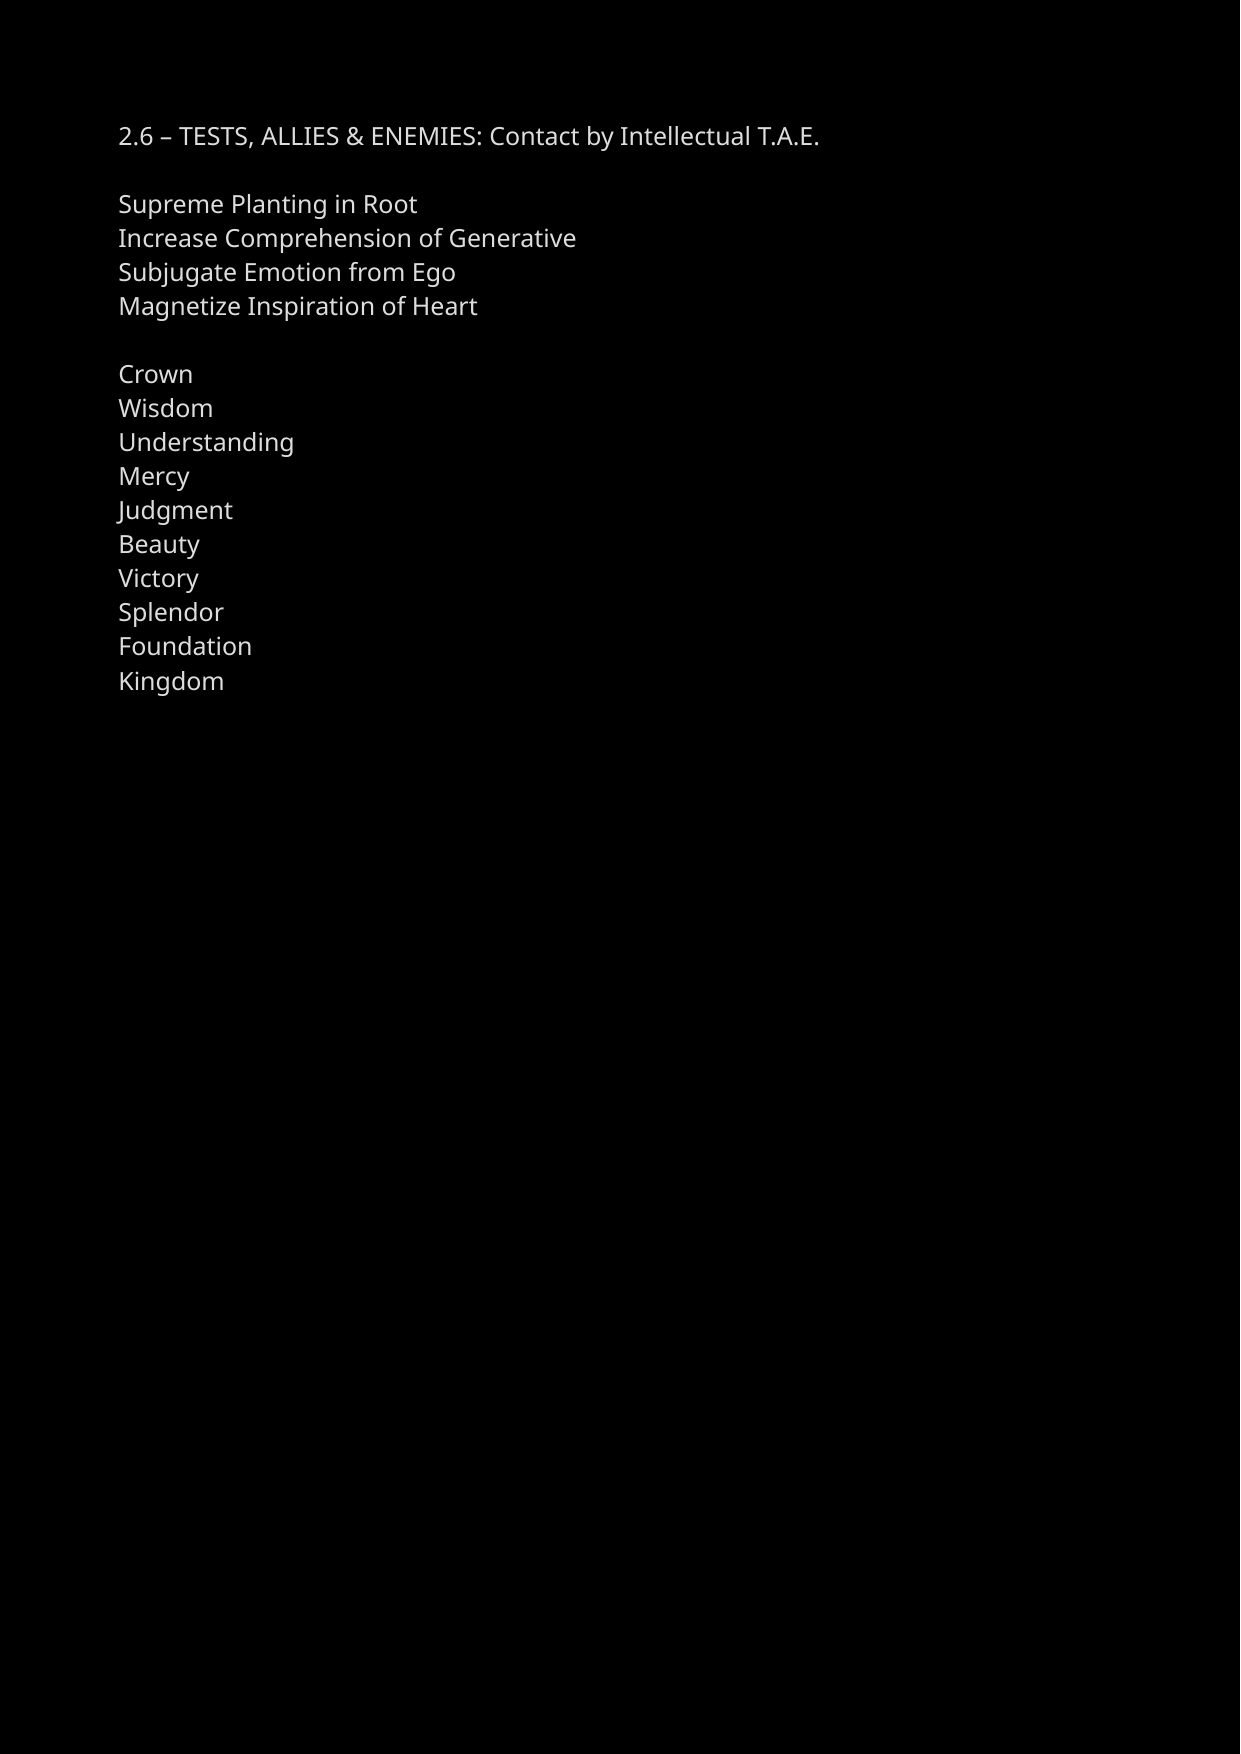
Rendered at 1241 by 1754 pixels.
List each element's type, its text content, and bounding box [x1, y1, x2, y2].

text Victory [118, 561, 1122, 595]
text Magnetize Inspiration of Heart [118, 288, 1122, 322]
text Subjugate Emotion from Ego [118, 254, 1122, 288]
text Beauty [118, 527, 1122, 561]
text Crown [118, 357, 1122, 391]
text Wisdom [118, 391, 1122, 425]
text Mercy [118, 459, 1122, 493]
text Supreme Planting in Root [118, 186, 1122, 220]
text Splendor [118, 595, 1122, 629]
text Increase Comprehension of Generative [118, 220, 1122, 254]
text Understanding [118, 425, 1122, 459]
text 2.6 – TESTS, ALLIES & ENEMIES: Contact by Intellectual T.A.E. [118, 118, 1122, 152]
text Foundation [118, 629, 1122, 663]
text Kingdom [118, 663, 1122, 697]
text Judgment [118, 493, 1122, 527]
